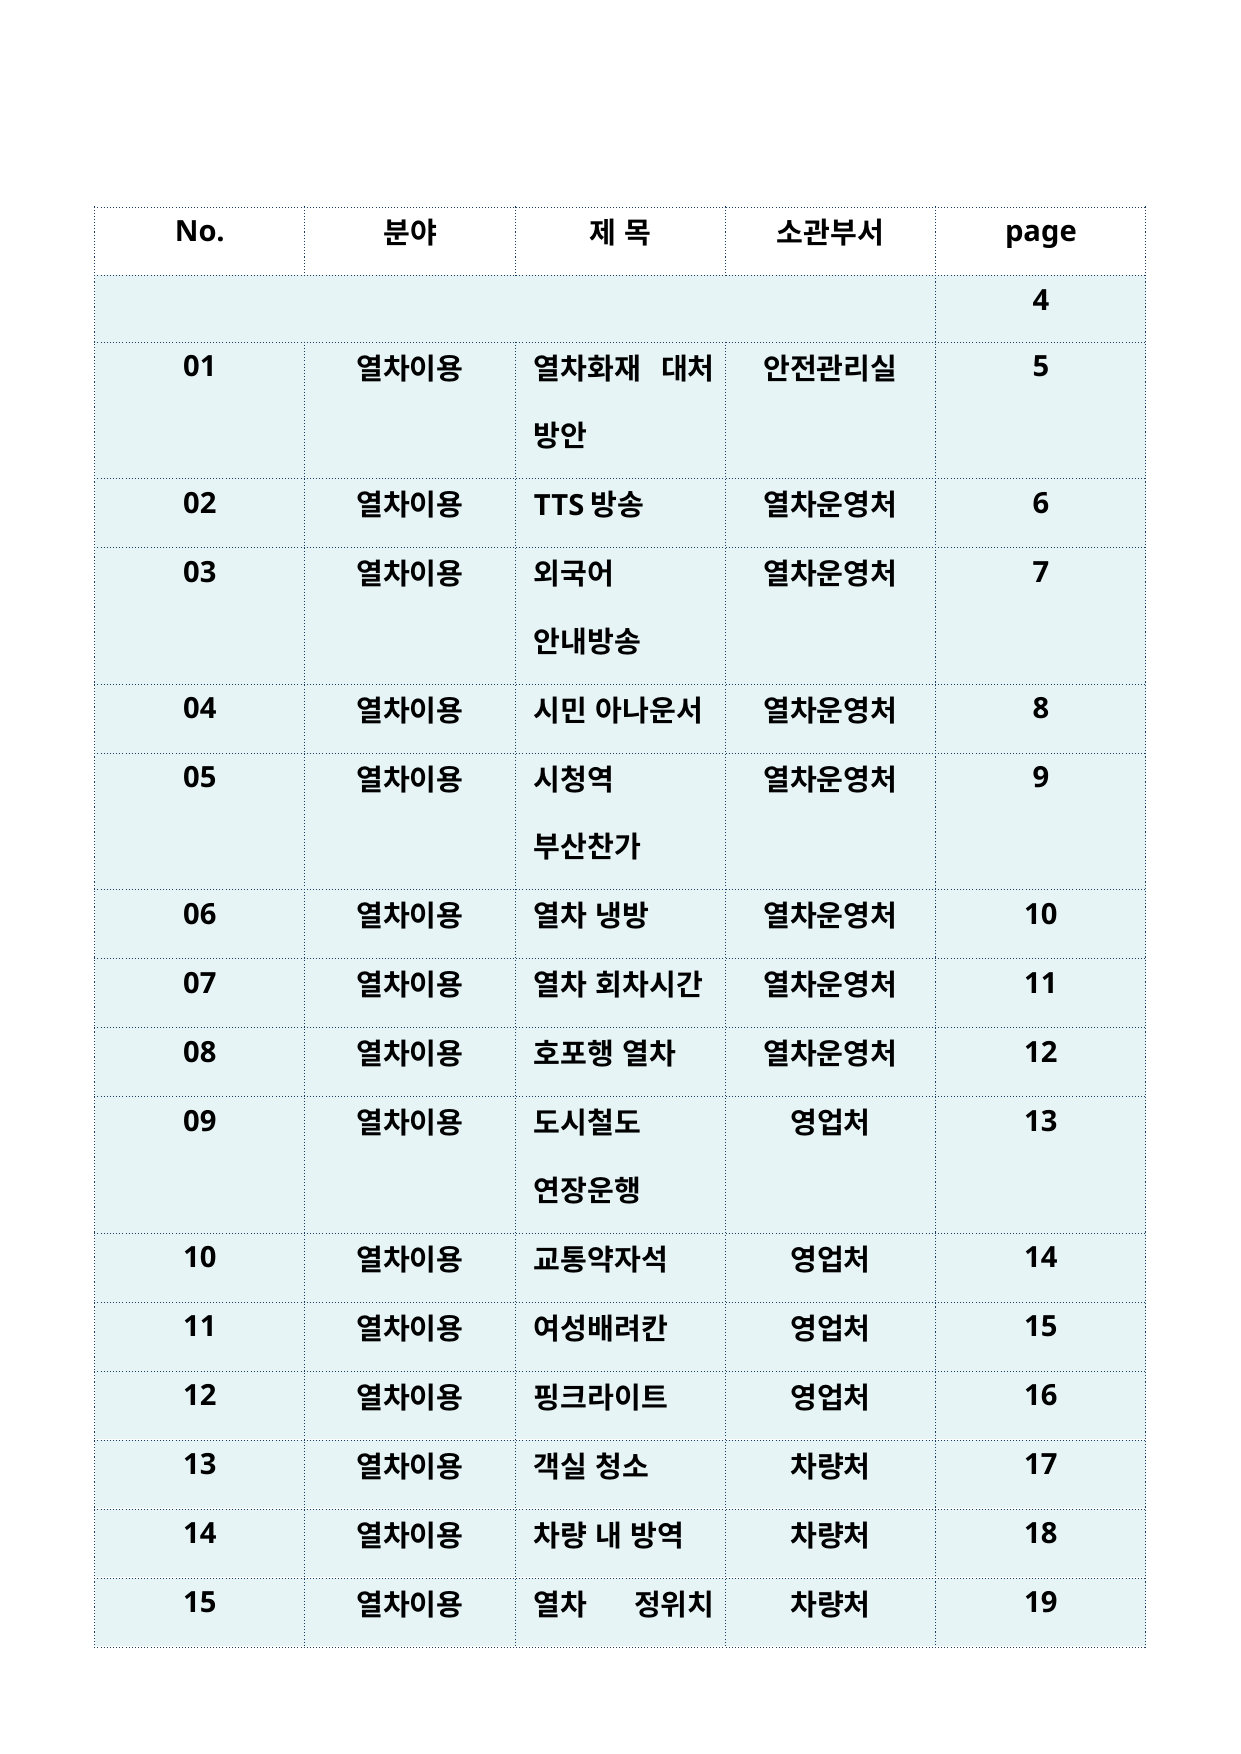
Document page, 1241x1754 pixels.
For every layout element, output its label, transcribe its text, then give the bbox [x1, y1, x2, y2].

table_cell 열차이용 [305, 1509, 515, 1577]
table_header page [935, 206, 1146, 275]
table_cell 열차 냉방 [515, 889, 725, 958]
table_cell 12 [935, 1027, 1146, 1096]
table_cell 11 [95, 1302, 305, 1371]
table_cell 16 [935, 1371, 1146, 1439]
table_cell 열차이용 [305, 958, 515, 1027]
table_cell 18 [935, 1509, 1146, 1577]
table_cell 열차운영처 [725, 1027, 935, 1096]
table_cell 열차이용 [305, 889, 515, 958]
table_cell 열차운영처 [725, 958, 935, 1027]
table_cell 12 [95, 1371, 305, 1439]
table_cell 8 [935, 684, 1146, 753]
table_cell 열차운영처 [725, 684, 935, 753]
table_cell TTS방송 [515, 478, 725, 547]
table_cell 영업처 [725, 1302, 935, 1371]
table_cell 차량 내 방역 [515, 1509, 725, 1577]
table_cell 영업처 [725, 1233, 935, 1302]
table_cell 객실 청소 [515, 1440, 725, 1508]
table_cell 외국어 안내방송 [515, 547, 725, 684]
table_header 소관부서 [725, 206, 935, 275]
table_cell 열차이용 [305, 1578, 515, 1646]
table_cell 05 [95, 753, 305, 889]
table_cell 도시철도 연장운행 [515, 1096, 725, 1233]
table_cell 열차이용 [305, 1371, 515, 1439]
table_cell 핑크라이트 [515, 1371, 725, 1439]
table_cell 11 [935, 958, 1146, 1027]
table_cell 5 [935, 342, 1146, 478]
table_cell 열차운영처 [725, 547, 935, 684]
table_cell 열차이용 [305, 478, 515, 547]
table_header 제 목 [515, 206, 725, 275]
table_cell 08 [95, 1027, 305, 1096]
table_header No. [95, 206, 305, 275]
table_cell 열차이용 [305, 1302, 515, 1371]
table_cell 열차 정위치 [515, 1578, 725, 1646]
table_cell 열차운영처 [725, 753, 935, 889]
table_cell 열차화재 대처 방안 [515, 342, 725, 478]
table_cell 7 [935, 547, 1146, 684]
table_cell 열차이용 [305, 1027, 515, 1096]
table_cell 19 [935, 1578, 1146, 1646]
table_cell 차량처 [725, 1440, 935, 1508]
table_cell 열차운영처 [725, 478, 935, 547]
table_cell 차량처 [725, 1509, 935, 1577]
table_cell 03 [95, 547, 305, 684]
table_cell 02 [95, 478, 305, 547]
table_cell 열차이용 [305, 1096, 515, 1233]
table_cell 여성배려칸 [515, 1302, 725, 1371]
table_cell 4 [935, 275, 1146, 342]
table_cell 13 [95, 1440, 305, 1508]
table_cell 6 [935, 478, 1146, 547]
table_cell 열차이용 [305, 547, 515, 684]
table_cell 01 [95, 342, 305, 478]
table_cell 04 [95, 684, 305, 753]
table_cell 14 [935, 1233, 1146, 1302]
table_cell 시청역 부산찬가 [515, 753, 725, 889]
table_cell 열차이용 [305, 342, 515, 478]
table_header 분야 [305, 206, 515, 275]
table_cell 열차 회차시간 [515, 958, 725, 1027]
table_cell 13 [935, 1096, 1146, 1233]
table_cell 10 [95, 1233, 305, 1302]
table_cell 안전관리실 [725, 342, 935, 478]
table_cell 9 [935, 753, 1146, 889]
table_cell 17 [935, 1440, 1146, 1508]
table_cell 15 [95, 1578, 305, 1646]
table_cell 15 [935, 1302, 1146, 1371]
table_cell 14 [95, 1509, 305, 1577]
table_cell 호포행 열차 [515, 1027, 725, 1096]
table_cell 교통약자석 [515, 1233, 725, 1302]
table_cell 06 [95, 889, 305, 958]
table_cell 차량처 [725, 1578, 935, 1646]
table_cell 열차운영처 [725, 889, 935, 958]
table_cell 09 [95, 1096, 305, 1233]
table_cell 영업처 [725, 1371, 935, 1439]
table_cell 시민 아나운서 [515, 684, 725, 753]
table_cell 10 [935, 889, 1146, 958]
table_cell [95, 275, 935, 342]
table_cell 07 [95, 958, 305, 1027]
table_cell 열차이용 [305, 1440, 515, 1508]
table_cell 영업처 [725, 1096, 935, 1233]
table_cell 열차이용 [305, 1233, 515, 1302]
table_cell 열차이용 [305, 684, 515, 753]
table_cell 열차이용 [305, 753, 515, 889]
